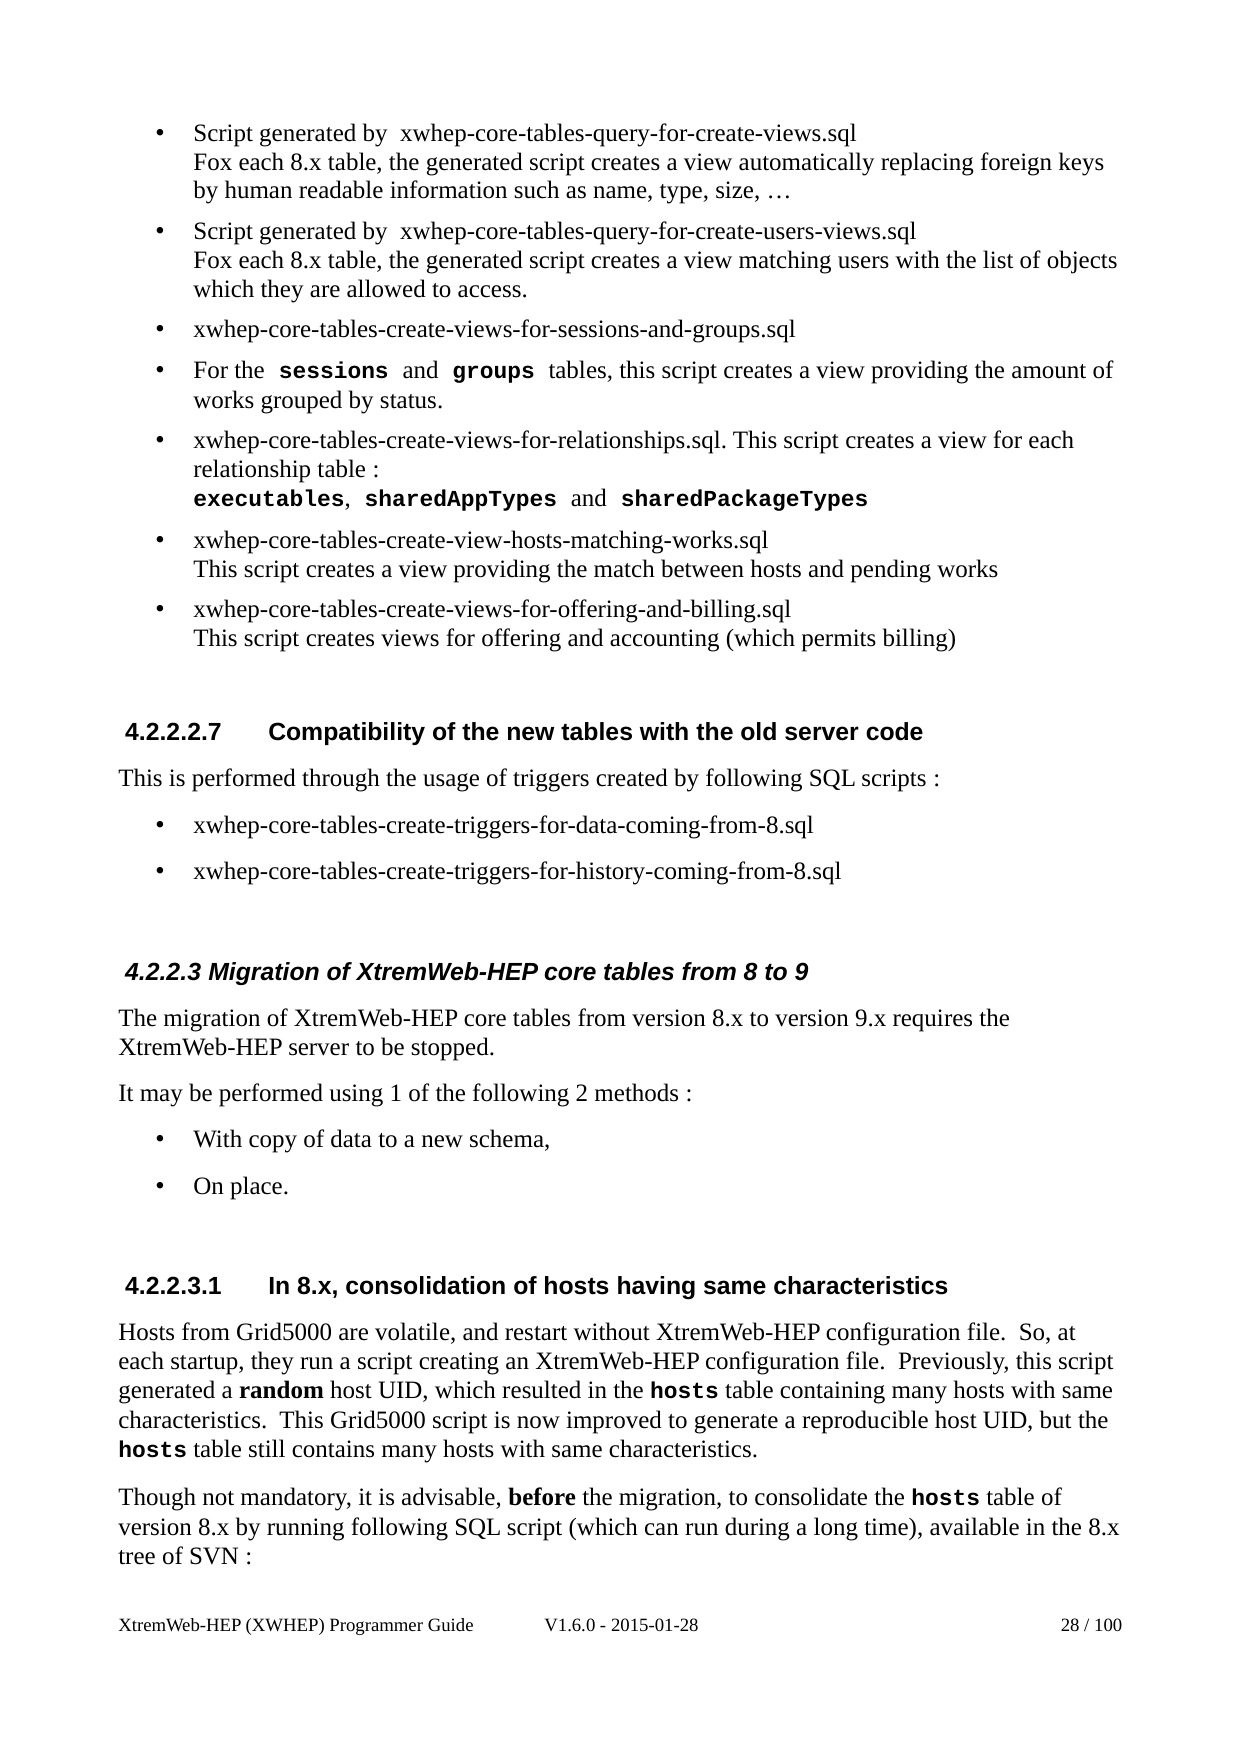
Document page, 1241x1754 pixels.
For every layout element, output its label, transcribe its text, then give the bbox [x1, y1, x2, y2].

text Hosts from Grid5000 are volatile, and restart without XtremWeb-HEP configuration file. So, at each startup, they run a script creating an XtremWeb-HEP configuration file. Previously, this script generated a random host UID, which resulted in the hosts table containing many hosts with same characteristics. This Grid5000 script is now improved to generate a reprodu­cible host UID, but the hosts table still contains many hosts with same characteristics. [118, 1317, 1122, 1464]
list With copy of data to a new schema, [156, 1124, 1122, 1153]
list xwhep-core-tables-create-views-for-relationships.sql. This script creates a view for each relationship table : executables, sharedAppTypes and sharedPackageTypes [156, 425, 1122, 513]
list xwhep-core-tables-create-views-for-sessions-and-groups.sql [156, 314, 1122, 343]
text Though not mandatory, it is advisable, before the migration, to consolidate the hosts table of version 8.x by running following SQL script (which can run during a long time), available in the 8.x tree of SVN : [118, 1482, 1122, 1569]
subtitle Migration of XtremWeb-HEP core tables from 8 to 9 [118, 957, 1122, 985]
list Script generated by xwhep-core-tables-query-for-create-views.sql Fox each 8.x table, the generated script creates a view automatically replacing foreign keys by human readable information such as name, type, size, … [156, 118, 1122, 204]
list On place. [156, 1171, 1122, 1200]
list xwhep-core-tables-create-triggers-for-history-coming-from-8.sql [156, 856, 1122, 885]
list xwhep-core-tables-create-view-hosts-matching-works.sql This script creates a view providing the match between hosts and pending works [156, 525, 1122, 582]
list For the sessions and groups tables, this script creates a view providing the amount of works grouped by status. [156, 355, 1122, 414]
list xwhep-core-tables-create-views-for-offering-and-billing.sql This script creates views for offering and accounting (which permits billing) [156, 594, 1122, 652]
list xwhep-core-tables-create-triggers-for-data-coming-from-8.sql [156, 810, 1122, 839]
list Script generated by xwhep-core-tables-query-for-create-users-views.sql Fox each 8.x table, the generated script creates a view matching users with the list of objects which they are allowed to access. [156, 216, 1122, 302]
text The migration of XtremWeb-HEP core tables from version 8.x to version 9.x requires the XtremWeb-HEP server to be stopped. [118, 1003, 1122, 1060]
subtitle Compatibility of the new tables with the old server code [118, 717, 1122, 746]
text It may be performed using 1 of the following 2 methods : [118, 1078, 1122, 1107]
text This is performed through the usage of triggers created by following SQL scripts : [118, 763, 1122, 792]
subtitle In 8.x, consolidation of hosts having same characteristics [118, 1271, 1122, 1300]
